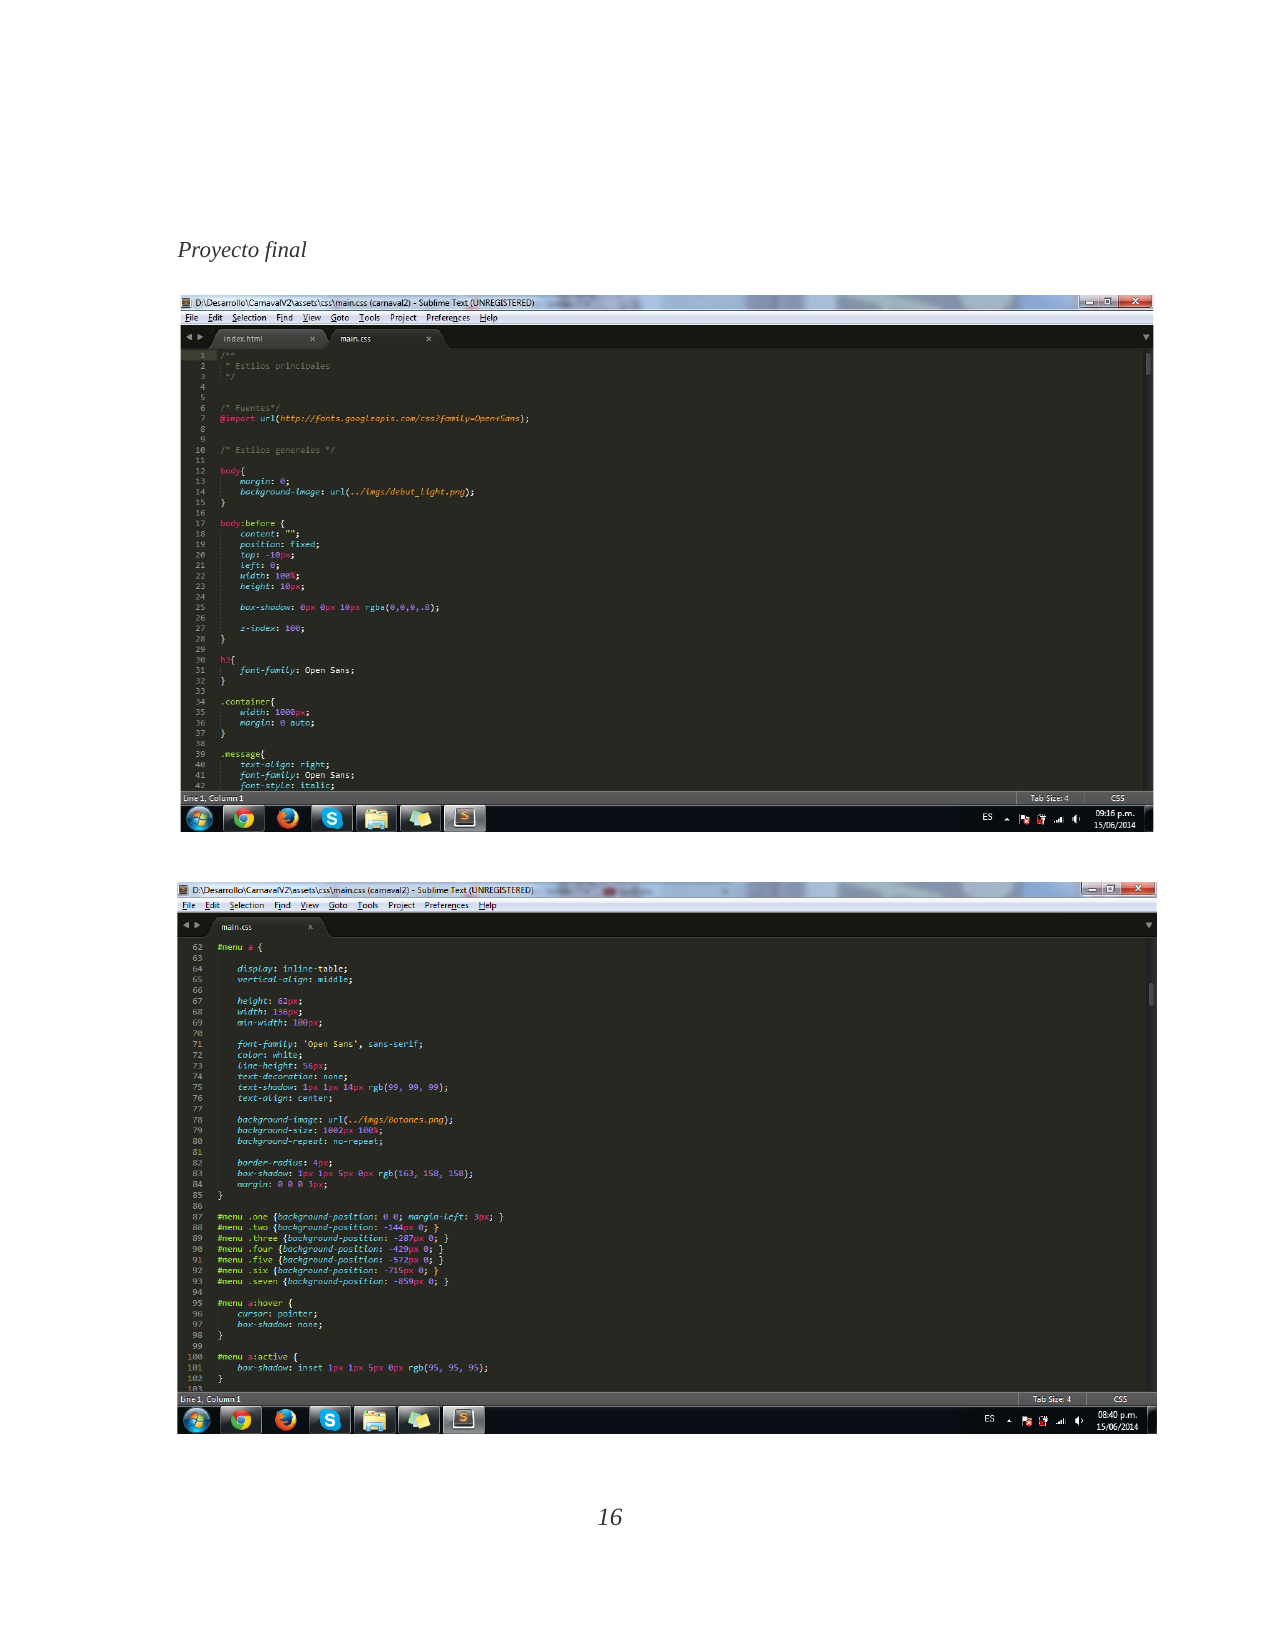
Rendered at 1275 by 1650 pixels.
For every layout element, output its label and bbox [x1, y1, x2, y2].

picture [177, 882, 1157, 1434]
picture [180, 295, 1154, 832]
